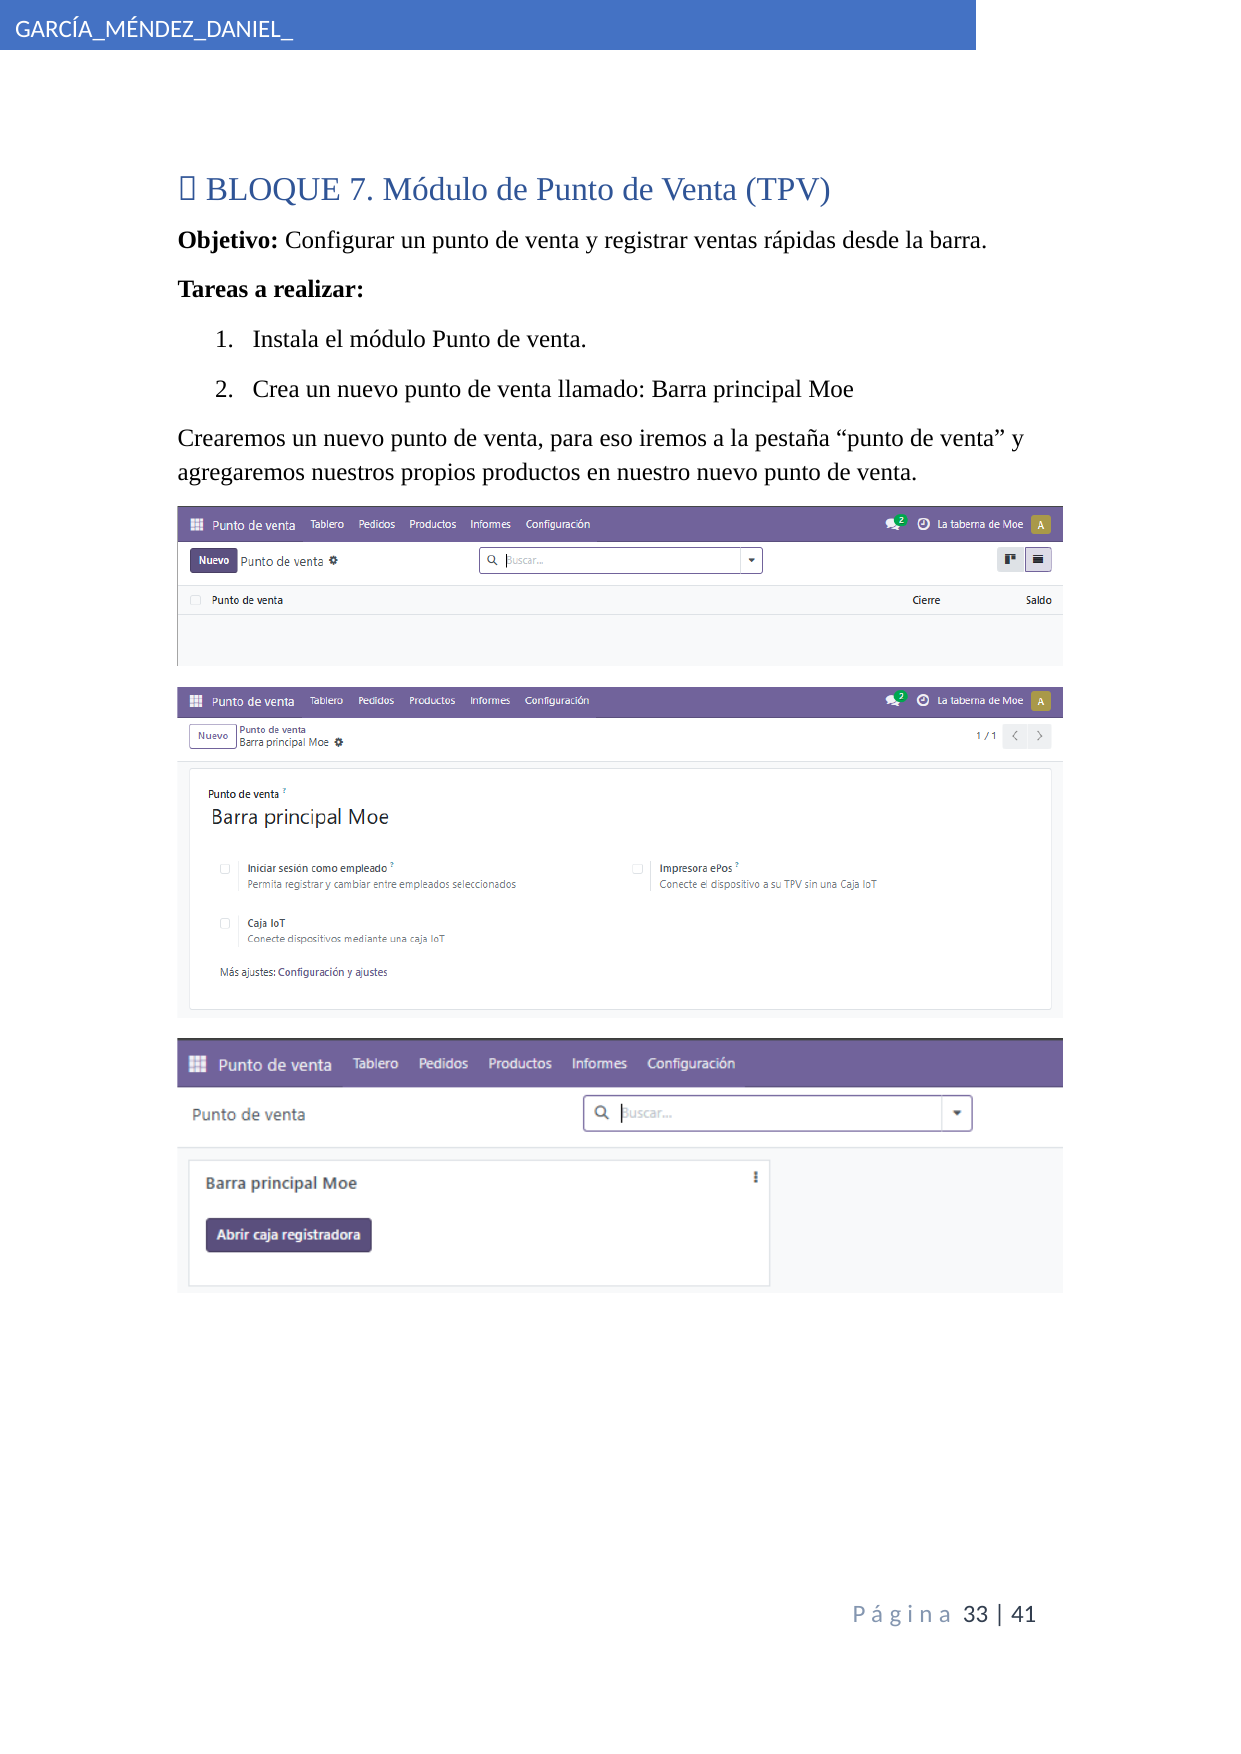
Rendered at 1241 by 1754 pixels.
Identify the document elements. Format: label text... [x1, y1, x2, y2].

list Instala el módulo Punto de venta. [215, 324, 1063, 353]
text Objetivo: Configurar un punto de venta y registrar ventas rápidas desde la barra. [177, 225, 1063, 253]
list Crea un nuevo punto de venta llamado: Barra principal Moe [215, 374, 1063, 403]
text Tareas a realizar: [177, 274, 1063, 303]
text Crearemos un nuevo punto de venta, para eso iremos a la pestaña “punto de venta” y agregaremos nuestros propios productos en nuestro nuevo punto de venta. [177, 423, 1063, 485]
subtitle 🔹 BLOQUE 7. Módulo de Punto de Venta (TPV) [177, 164, 1063, 210]
